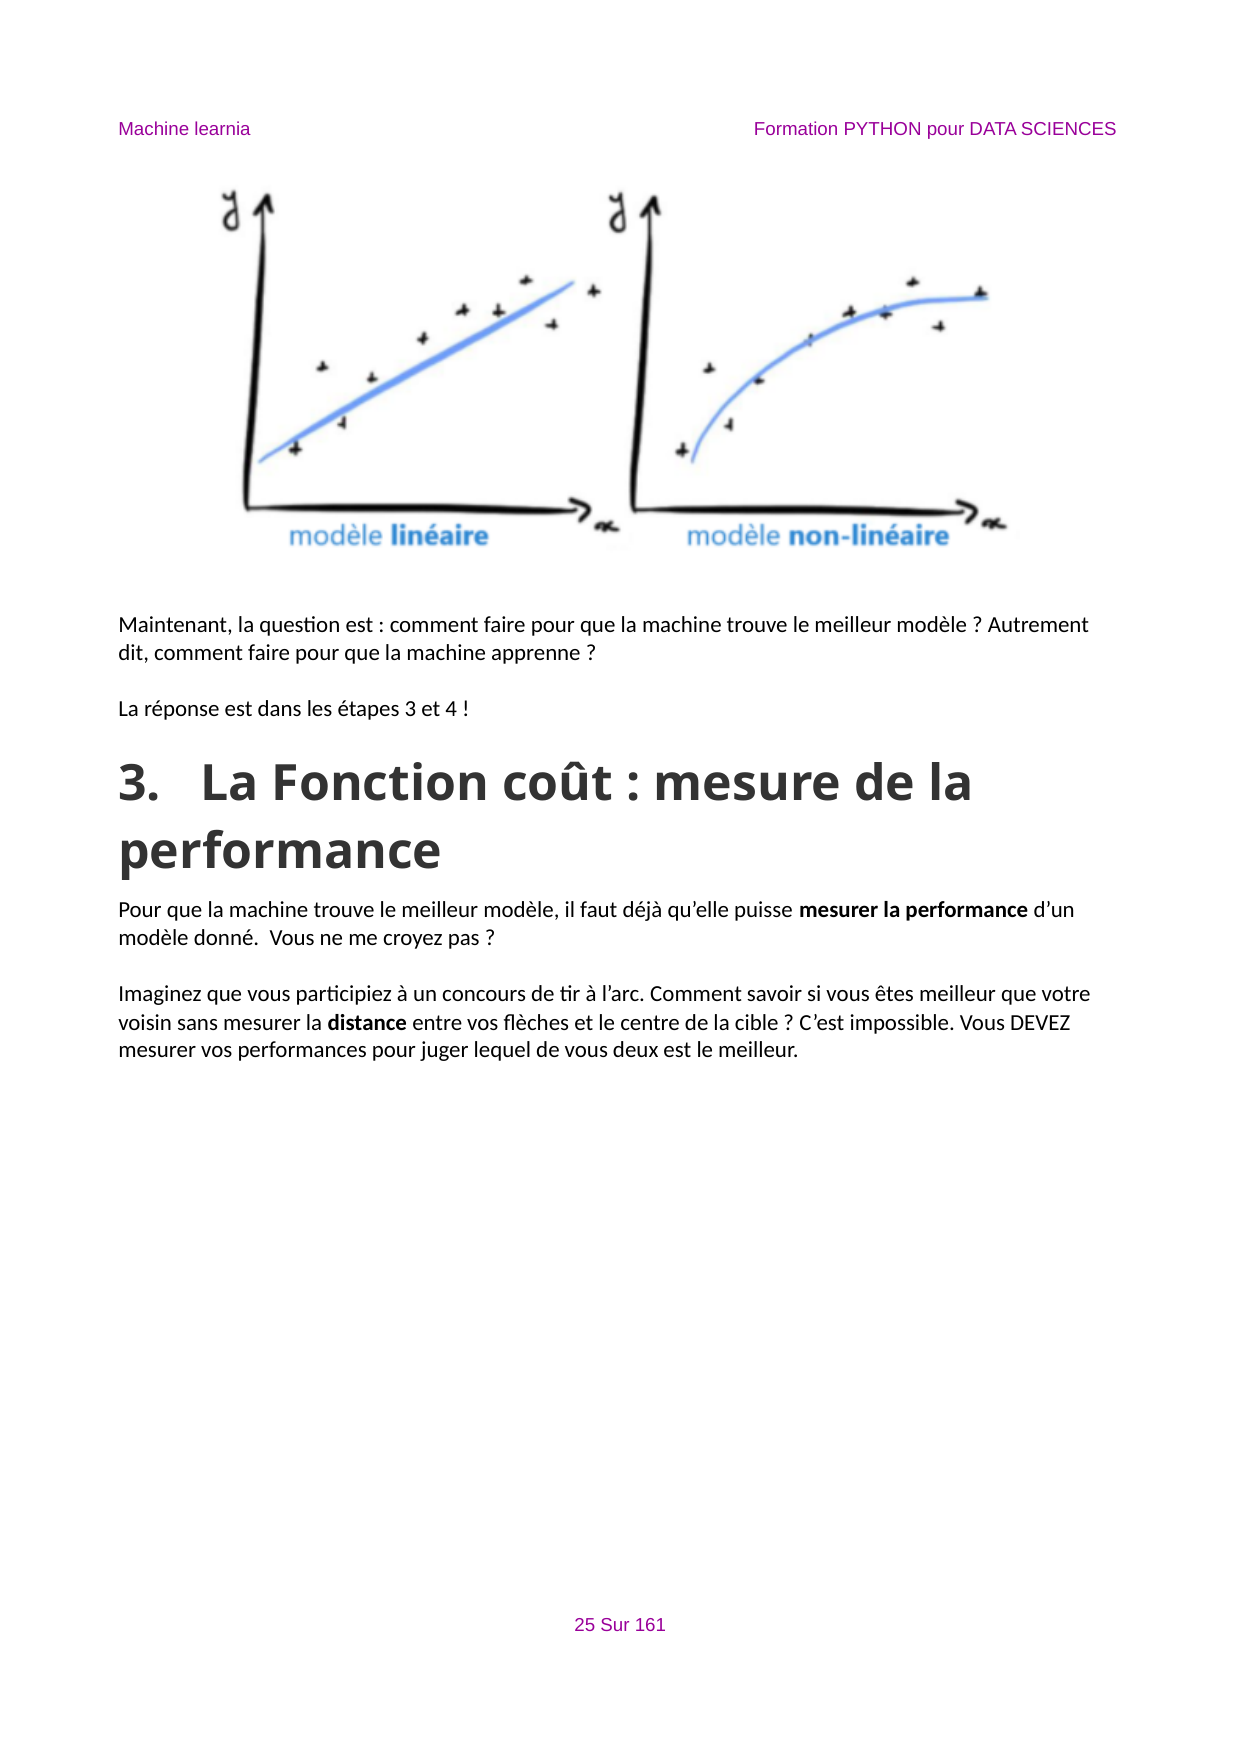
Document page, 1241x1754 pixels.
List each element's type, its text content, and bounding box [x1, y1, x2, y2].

text Maintenant, la question est : comment faire pour que la machine trouve le meilleur modèle ? Autrement dit, comment faire pour que la machine apprenne ? [118, 610, 1122, 666]
picture [203, 169, 1037, 582]
text Imaginez que vous participiez à un concours de tir à l’arc. Comment savoir si vous êtes meilleur que votre voisin sans mesurer la distance entre vos flèches et le centre de la cible ? C’est impossible. Vous DEVEZ mesurer vos performances pour juger lequel de vous deux est le meilleur. [118, 979, 1122, 1064]
text La réponse est dans les étapes 3 et 4 ! [118, 694, 1122, 722]
subtitle 3. La Fonction coût : mesure de la performance [118, 747, 1122, 883]
text Pour que la machine trouve le meilleur modèle, il faut déjà qu’elle puisse mesurer la performance d’un modèle donné. Vous ne me croyez pas ? [118, 896, 1122, 952]
